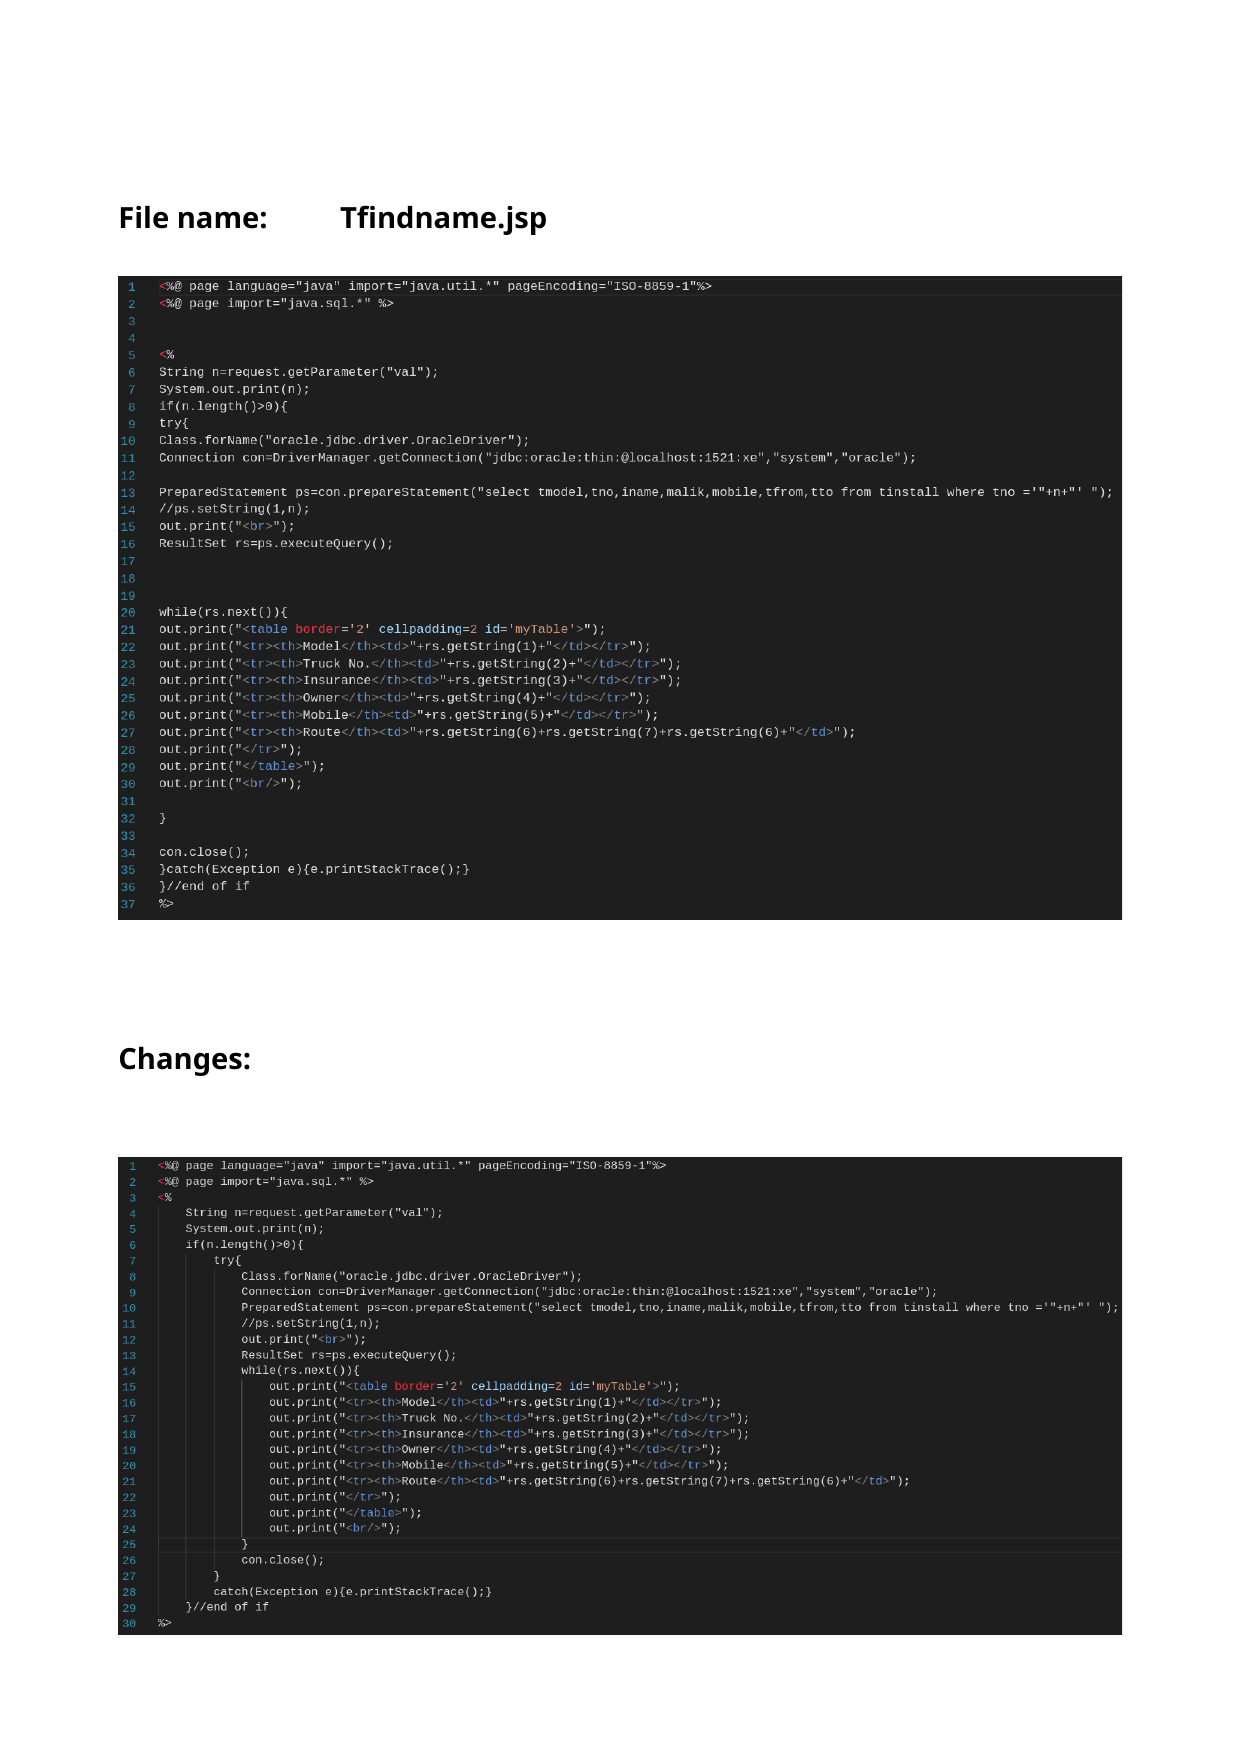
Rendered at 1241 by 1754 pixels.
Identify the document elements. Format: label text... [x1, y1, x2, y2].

text File name: Tfindname.jsp [118, 197, 1122, 237]
picture [118, 1157, 1123, 1635]
picture [118, 276, 1123, 920]
text Changes: [118, 1039, 1122, 1078]
